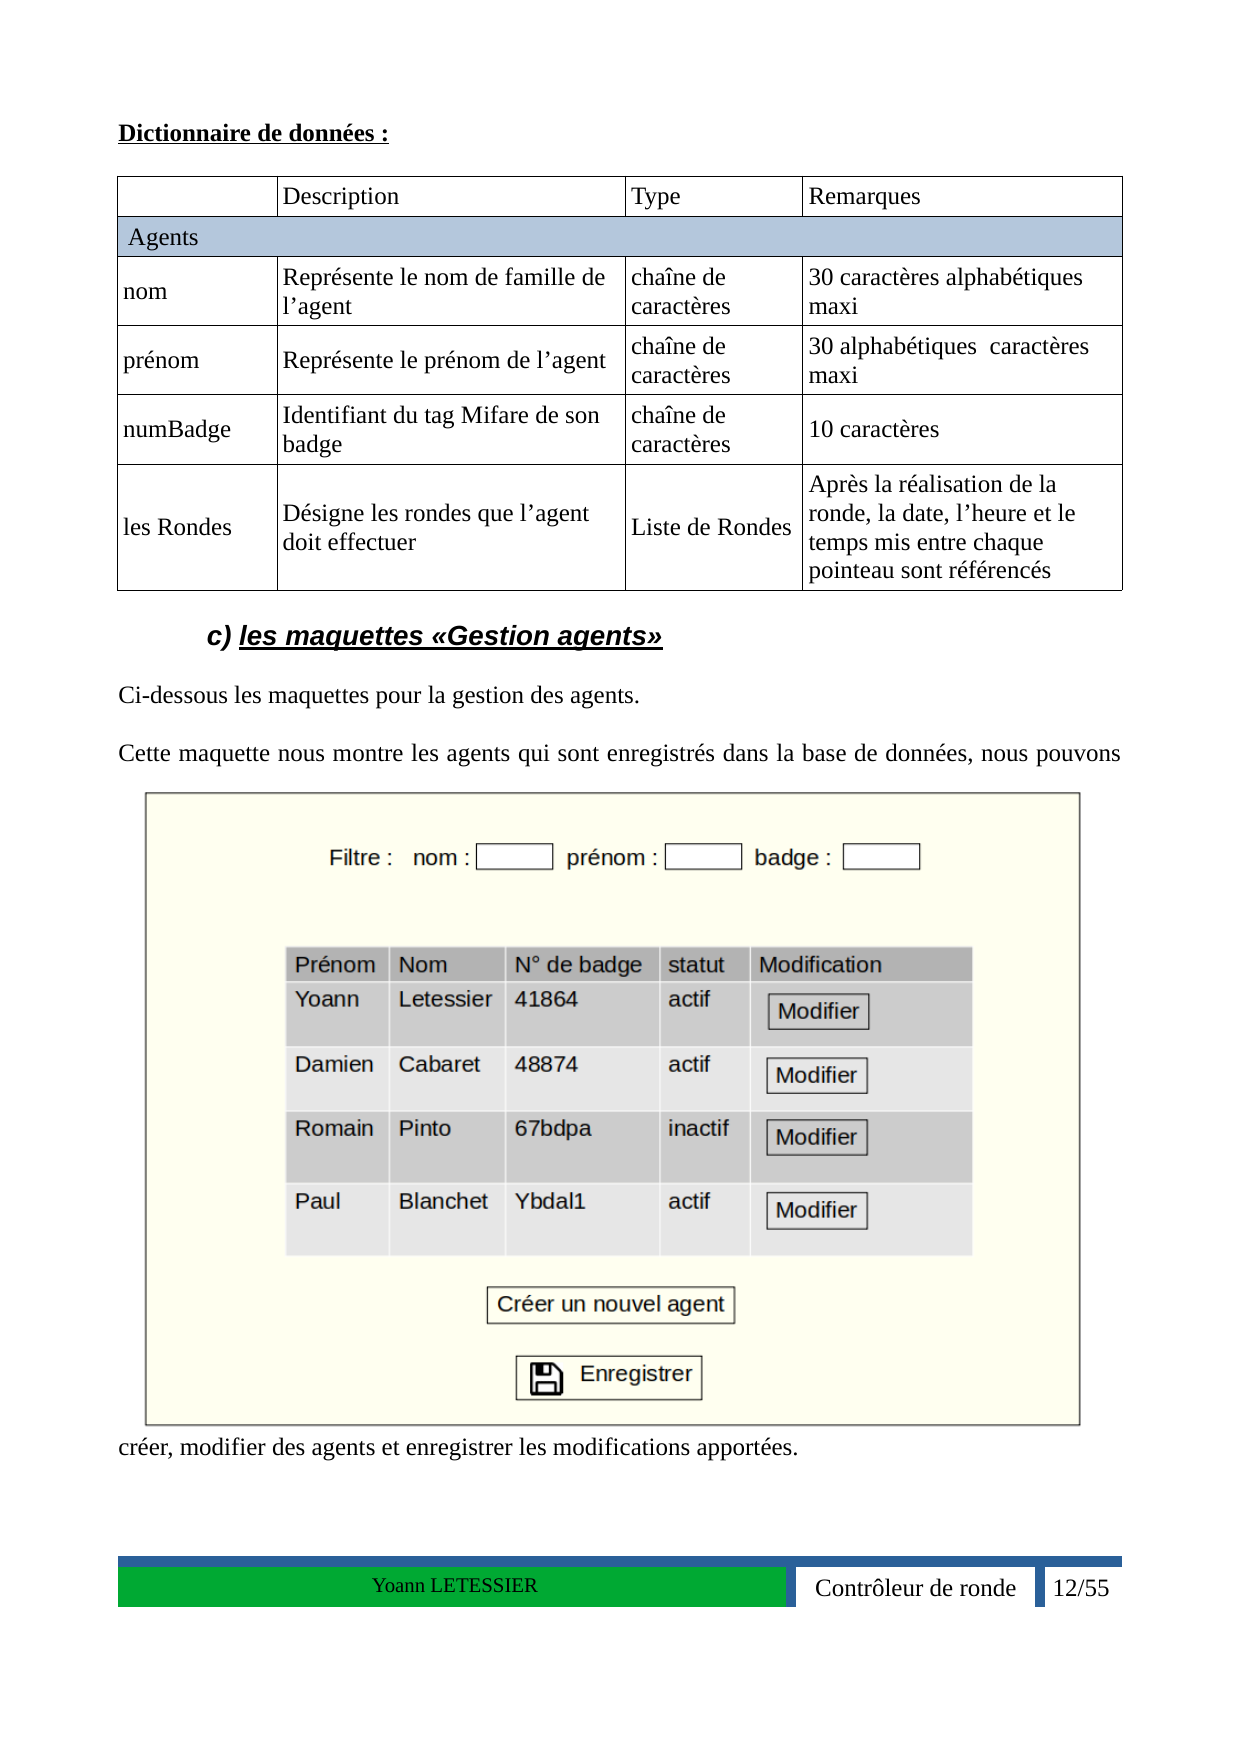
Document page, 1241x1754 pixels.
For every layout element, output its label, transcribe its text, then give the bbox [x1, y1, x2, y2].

table_header Type [626, 177, 802, 216]
table_cell chaîne de caractères [626, 257, 802, 325]
table_cell chaîne de caractères [626, 326, 802, 394]
table_cell Agents [118, 217, 1122, 256]
table_cell nom [118, 257, 277, 325]
picture [140, 789, 1086, 1432]
table_cell Liste de Rondes [626, 465, 802, 590]
table_cell Identifiant du tag Mifare de son badge [278, 395, 625, 463]
table_cell 30 alphabétiques caractères maxi [803, 326, 1122, 394]
table_cell Représente le prénom de l’agent [278, 326, 625, 394]
text Dictionnaire de données : [118, 118, 1122, 147]
table_header Description [278, 177, 625, 216]
text Ci-dessous les maquettes pour la gestion des agents. [118, 680, 1122, 709]
table_cell 30 caractères alphabétiques maxi [803, 257, 1122, 325]
table_cell numBadge [118, 395, 277, 463]
table_cell Désigne les rondes que l’agent doit effectuer [278, 465, 625, 590]
table_cell 10 caractères [803, 395, 1122, 463]
table_cell les Rondes [118, 465, 277, 590]
table_header [118, 177, 277, 216]
table_header Remarques [803, 177, 1122, 216]
subtitle les maquettes «Gestion agents» [118, 619, 1122, 651]
table_cell Représente le nom de famille de l’agent [278, 257, 625, 325]
table_cell Après la réalisation de la ronde, la date, l’heure et le temps mis entre chaque pointeau sont référencés [803, 465, 1122, 590]
table_cell prénom [118, 326, 277, 394]
text Cette maquette nous montre les agents qui sont enregistrés dans la base de données, nous pouvons créer, modifier des agents et enregistrer les modifications apportées. [118, 738, 1122, 1461]
table_cell chaîne de caractères [626, 395, 802, 463]
